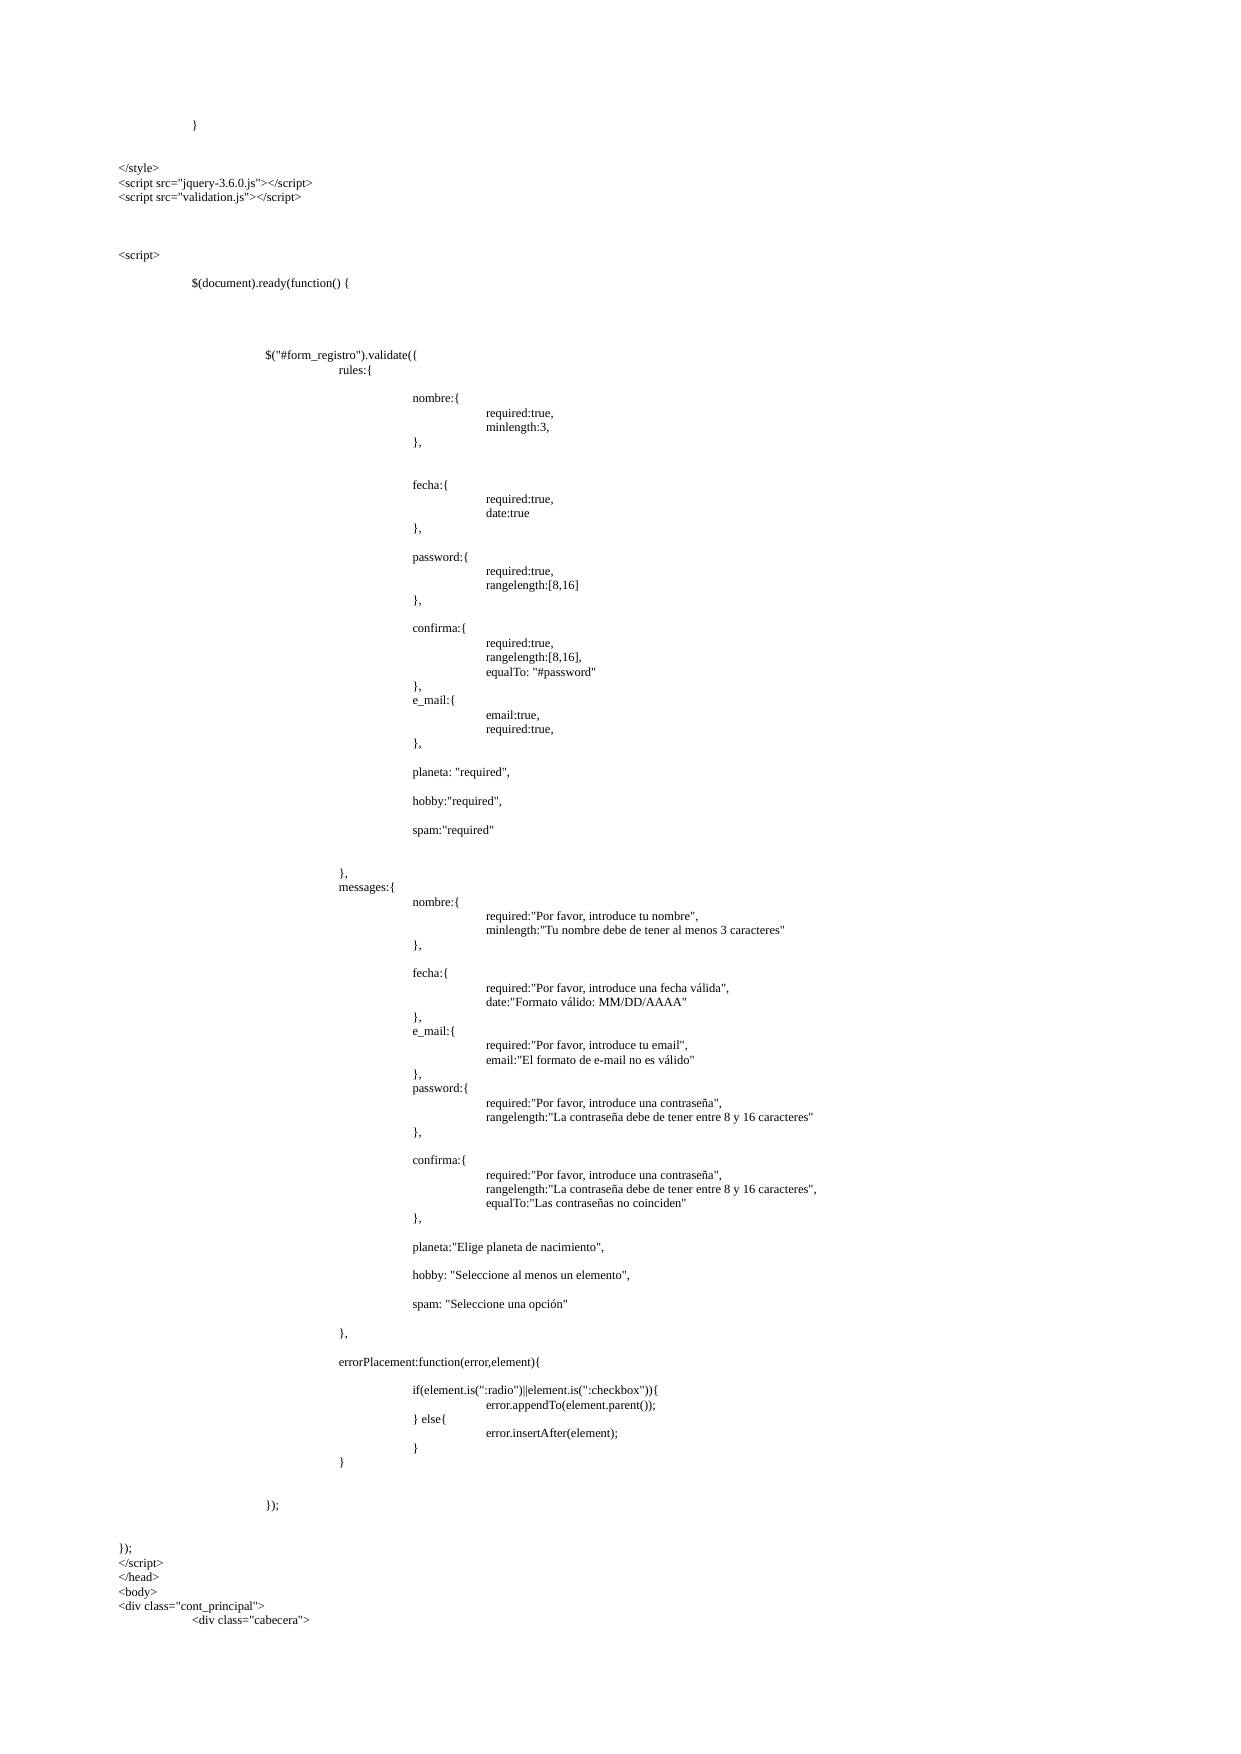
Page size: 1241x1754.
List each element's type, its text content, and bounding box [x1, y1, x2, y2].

text <script src="jquery-3.6.0.js"></script> [118, 176, 1122, 190]
text minlength:3, [118, 420, 1122, 434]
text rangelength:[8,16], [118, 650, 1122, 664]
text equalTo:"Las contraseñas no coinciden" [118, 1196, 1122, 1211]
text nombre:{ [118, 391, 1122, 406]
text password:{ [118, 1081, 1122, 1096]
text error.appendTo(element.parent()); [118, 1397, 1122, 1412]
text }, [118, 736, 1122, 751]
text $("#form_registro").validate({ [118, 348, 1122, 362]
text }, [118, 434, 1122, 449]
text required:true, [118, 636, 1122, 650]
text }, [118, 1067, 1122, 1081]
text error.insertAfter(element); [118, 1426, 1122, 1441]
text required:"Por favor, introduce tu nombre", [118, 909, 1122, 923]
text confirma:{ [118, 1153, 1122, 1167]
text }, [118, 937, 1122, 952]
text rules:{ [118, 362, 1122, 377]
text rangelength:"La contraseña debe de tener entre 8 y 16 caracteres", [118, 1182, 1122, 1196]
text }); [118, 1541, 1122, 1556]
text } [118, 118, 1122, 132]
text <div class="cabecera"> [118, 1613, 1122, 1627]
text fecha:{ [118, 477, 1122, 492]
text required:"Por favor, introduce una fecha válida", [118, 981, 1122, 995]
text }, [118, 679, 1122, 693]
text email:"El formato de e-mail no es válido" [118, 1052, 1122, 1067]
text }, [118, 521, 1122, 535]
text <script> [118, 247, 1122, 262]
text }, [118, 866, 1122, 880]
text equalTo: "#password" [118, 664, 1122, 679]
text $(document).ready(function() { [118, 276, 1122, 291]
text email:true, [118, 707, 1122, 722]
text </head> [118, 1570, 1122, 1584]
text confirma:{ [118, 621, 1122, 636]
text </style> [118, 161, 1122, 176]
text fecha:{ [118, 966, 1122, 981]
text planeta: "required", [118, 765, 1122, 779]
text }, [118, 592, 1122, 607]
text password:{ [118, 549, 1122, 564]
text hobby:"required", [118, 794, 1122, 808]
text <script src="validation.js"></script> [118, 190, 1122, 204]
text <body> [118, 1584, 1122, 1599]
text required:true, [118, 564, 1122, 578]
text required:true, [118, 492, 1122, 506]
text date:"Formato válido: MM/DD/AAAA" [118, 995, 1122, 1009]
text required:"Por favor, introduce una contraseña", [118, 1096, 1122, 1110]
text }, [118, 1009, 1122, 1024]
text <div class="cont_principal"> [118, 1599, 1122, 1613]
text required:true, [118, 722, 1122, 736]
text }, [118, 1211, 1122, 1225]
text required:"Por favor, introduce una contraseña", [118, 1167, 1122, 1182]
text spam: "Seleccione una opción" [118, 1297, 1122, 1311]
text required:true, [118, 406, 1122, 420]
text </script> [118, 1556, 1122, 1570]
text messages:{ [118, 880, 1122, 894]
text e_mail:{ [118, 693, 1122, 707]
text rangelength:[8,16] [118, 578, 1122, 592]
text if(element.is(":radio")||element.is(":checkbox")){ [118, 1383, 1122, 1397]
text nombre:{ [118, 894, 1122, 909]
text date:true [118, 506, 1122, 521]
text } else{ [118, 1412, 1122, 1426]
text rangelength:"La contraseña debe de tener entre 8 y 16 caracteres" [118, 1110, 1122, 1124]
text }, [118, 1124, 1122, 1139]
text } [118, 1455, 1122, 1469]
text }); [118, 1498, 1122, 1512]
text hobby: "Seleccione al menos un elemento", [118, 1268, 1122, 1282]
text e_mail:{ [118, 1024, 1122, 1038]
text } [118, 1441, 1122, 1455]
text errorPlacement:function(error,element){ [118, 1354, 1122, 1369]
text planeta:"Elige planeta de nacimiento", [118, 1239, 1122, 1254]
text minlength:"Tu nombre debe de tener al menos 3 caracteres" [118, 923, 1122, 937]
text required:"Por favor, introduce tu email", [118, 1038, 1122, 1052]
text }, [118, 1326, 1122, 1340]
text spam:"required" [118, 822, 1122, 837]
